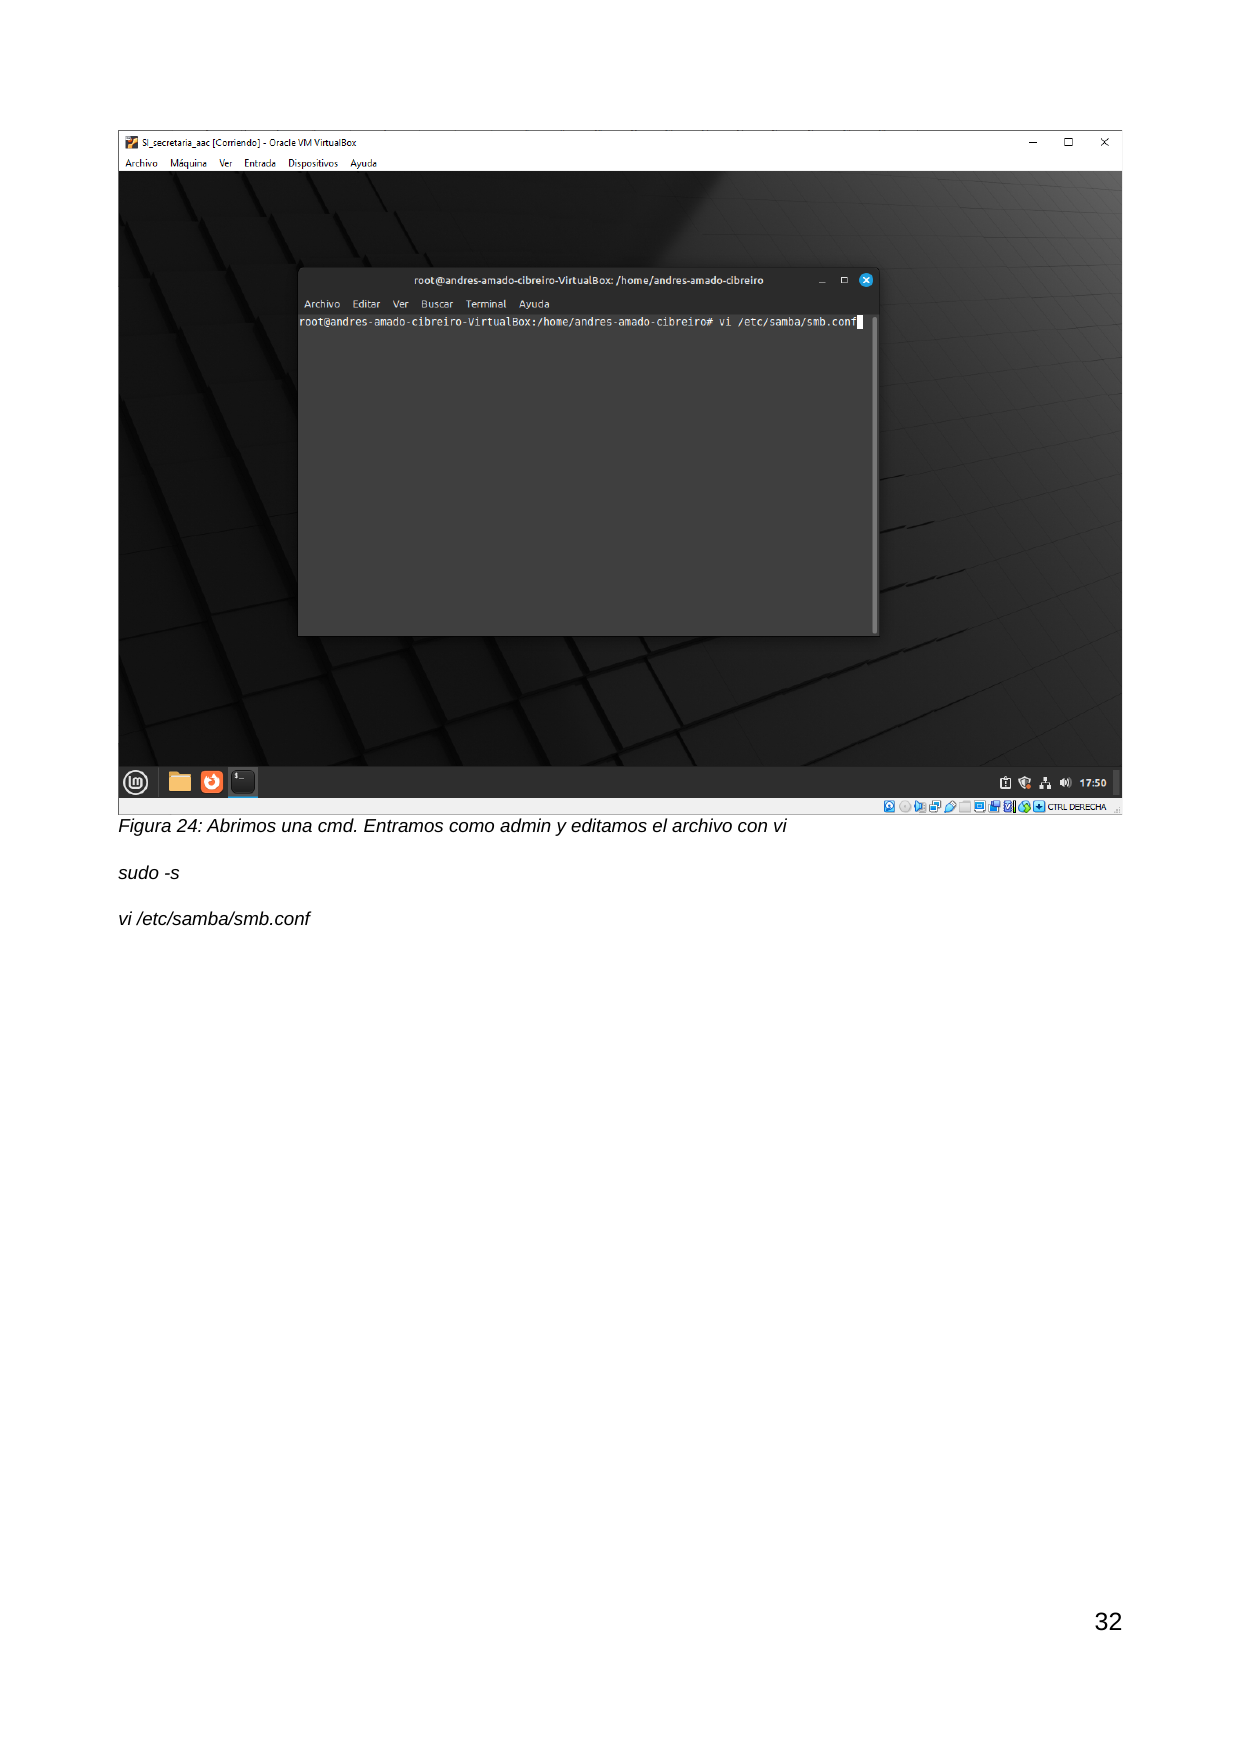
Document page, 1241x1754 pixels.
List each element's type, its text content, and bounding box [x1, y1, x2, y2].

picture [118, 130, 1123, 815]
text sudo -s [118, 862, 1122, 883]
text Figura 24: Abrimos una cmd. Entramos como admin y editamos el archivo con vi [118, 815, 1122, 837]
text vi /etc/samba/smb.conf [118, 908, 1122, 930]
